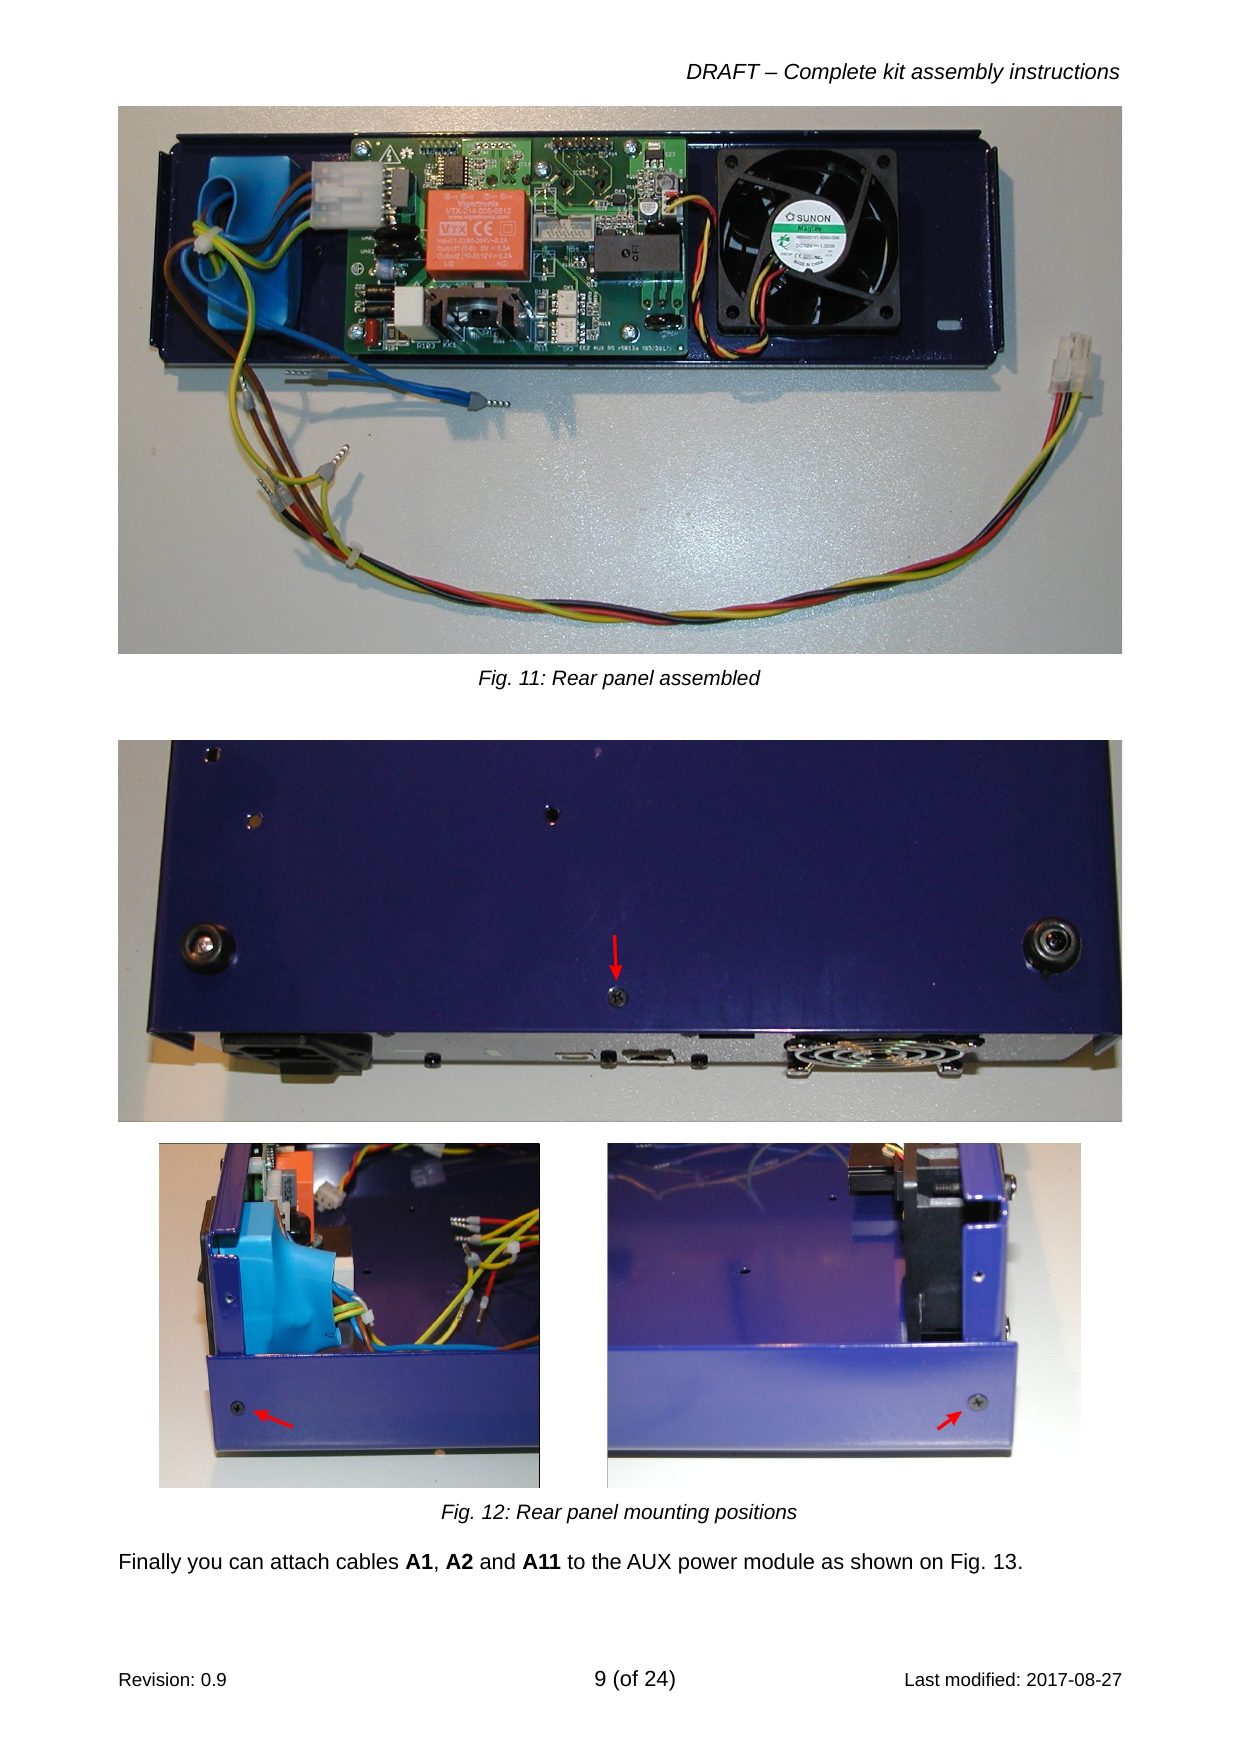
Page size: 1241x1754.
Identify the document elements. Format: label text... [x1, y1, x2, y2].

picture [118, 106, 1123, 654]
text Fig. 11: Rear panel assembled [118, 654, 1122, 689]
text Finally you can attach cables A1, A2 and A11 to the AUX power module as shown on Fig. 13. [118, 1549, 1122, 1574]
text Fig. 12: Rear panel mounting positions [118, 1488, 1122, 1524]
picture [118, 740, 1123, 1488]
